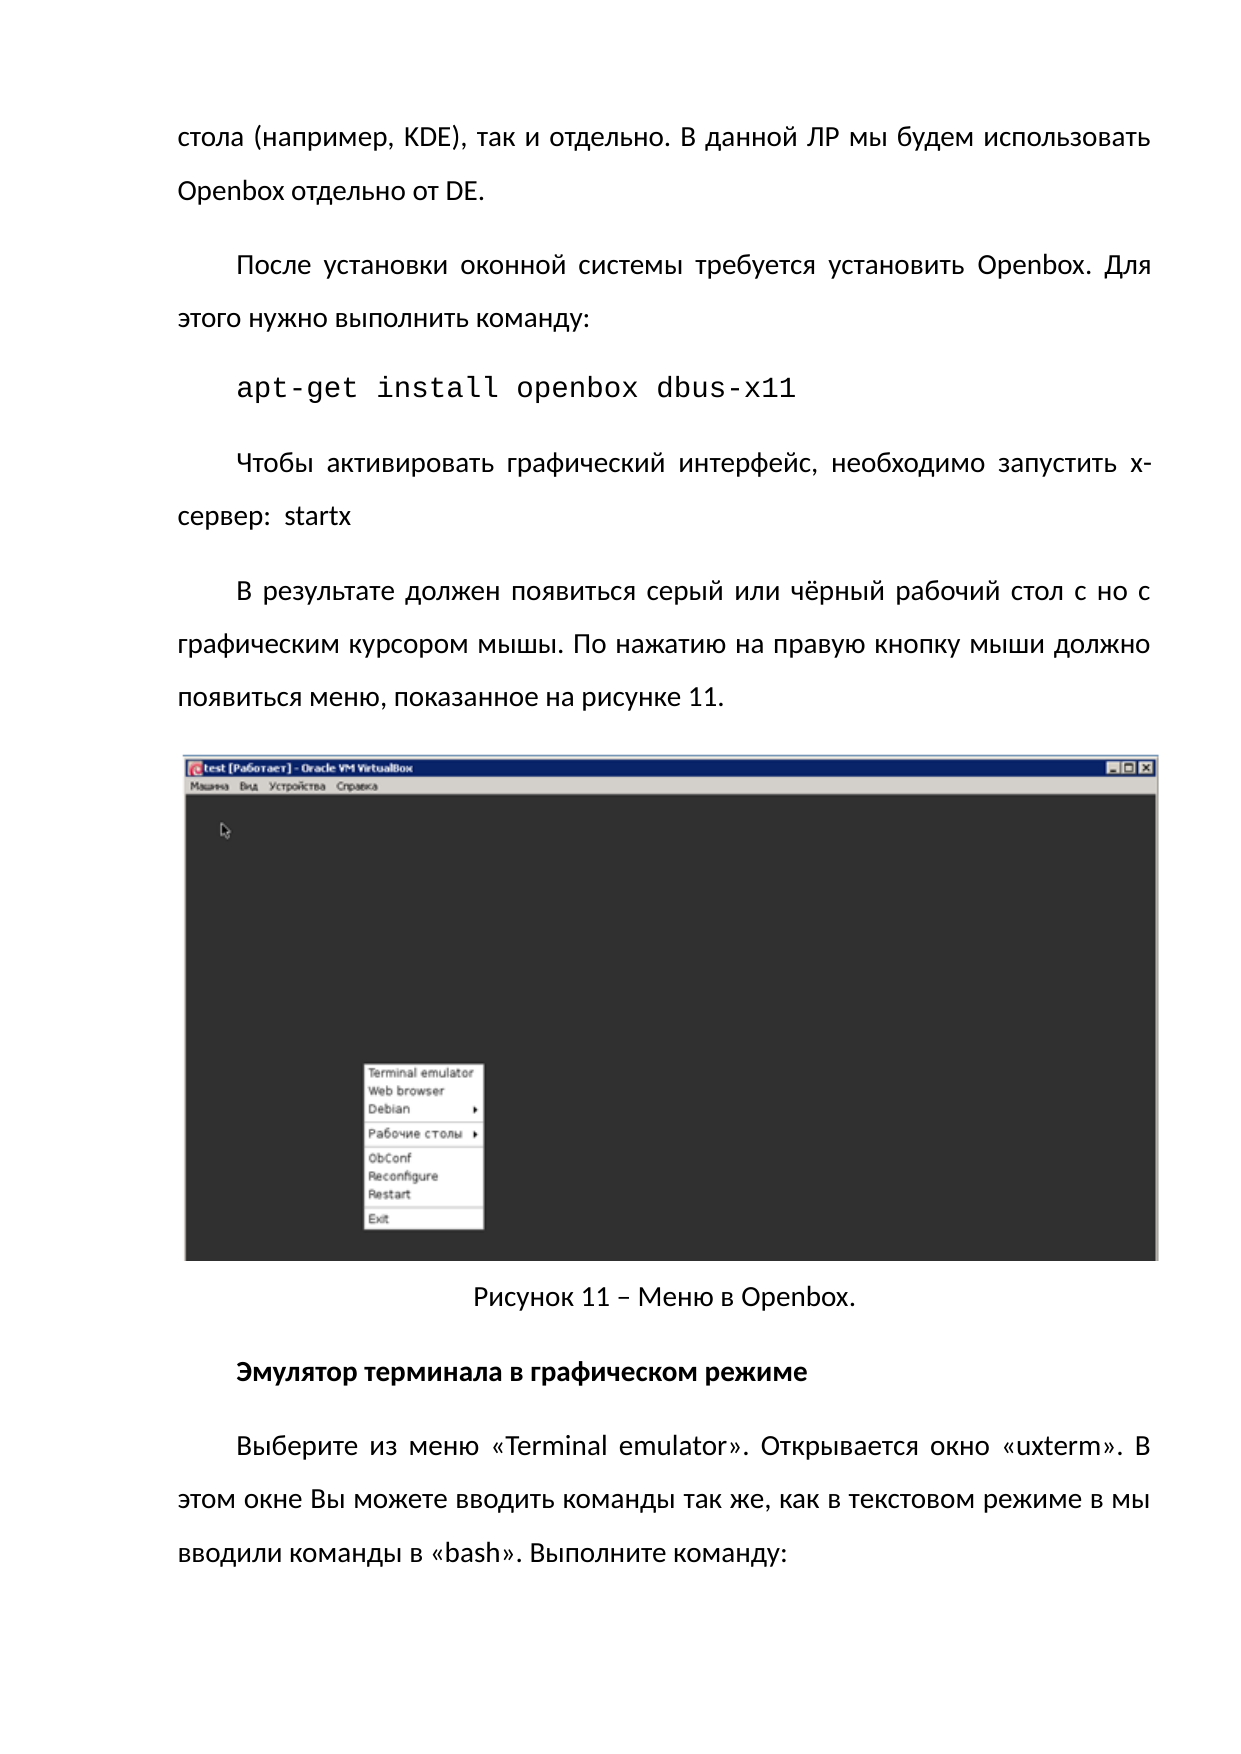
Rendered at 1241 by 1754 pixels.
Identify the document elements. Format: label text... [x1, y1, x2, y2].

text Рисунок 11 – Меню в Openbox. [177, 753, 1152, 1314]
text Эмулятор терминала в графическом режиме [177, 1353, 1152, 1388]
text Выберите из меню «Terminal emulator». Открывается окно «uxterm». В этом окне Вы можете вводить команды так же, как в текстовом режиме в мы вводили команды в «bash». Выполните команду: [177, 1427, 1152, 1569]
text apt-get install openbox dbus-x11 [177, 373, 1152, 407]
text В результате должен появиться серый или чёрный рабочий стол с но с графическим курсором мышы. По нажатию на правую кнопку мыши должно появиться меню, показанное на рисунке 11. [177, 572, 1152, 714]
text После установки оконной системы требуется установить Openbox. Для этого нужно выполнить команду: [177, 246, 1152, 335]
text Чтобы активировать графический интерфейс, необходимо запустить x-сервер: startx [177, 444, 1152, 533]
picture [180, 752, 1162, 1261]
text стола (например, KDE), так и отдельно. В данной ЛР мы будем использовать Openbox отдельно от DE. [177, 118, 1152, 207]
